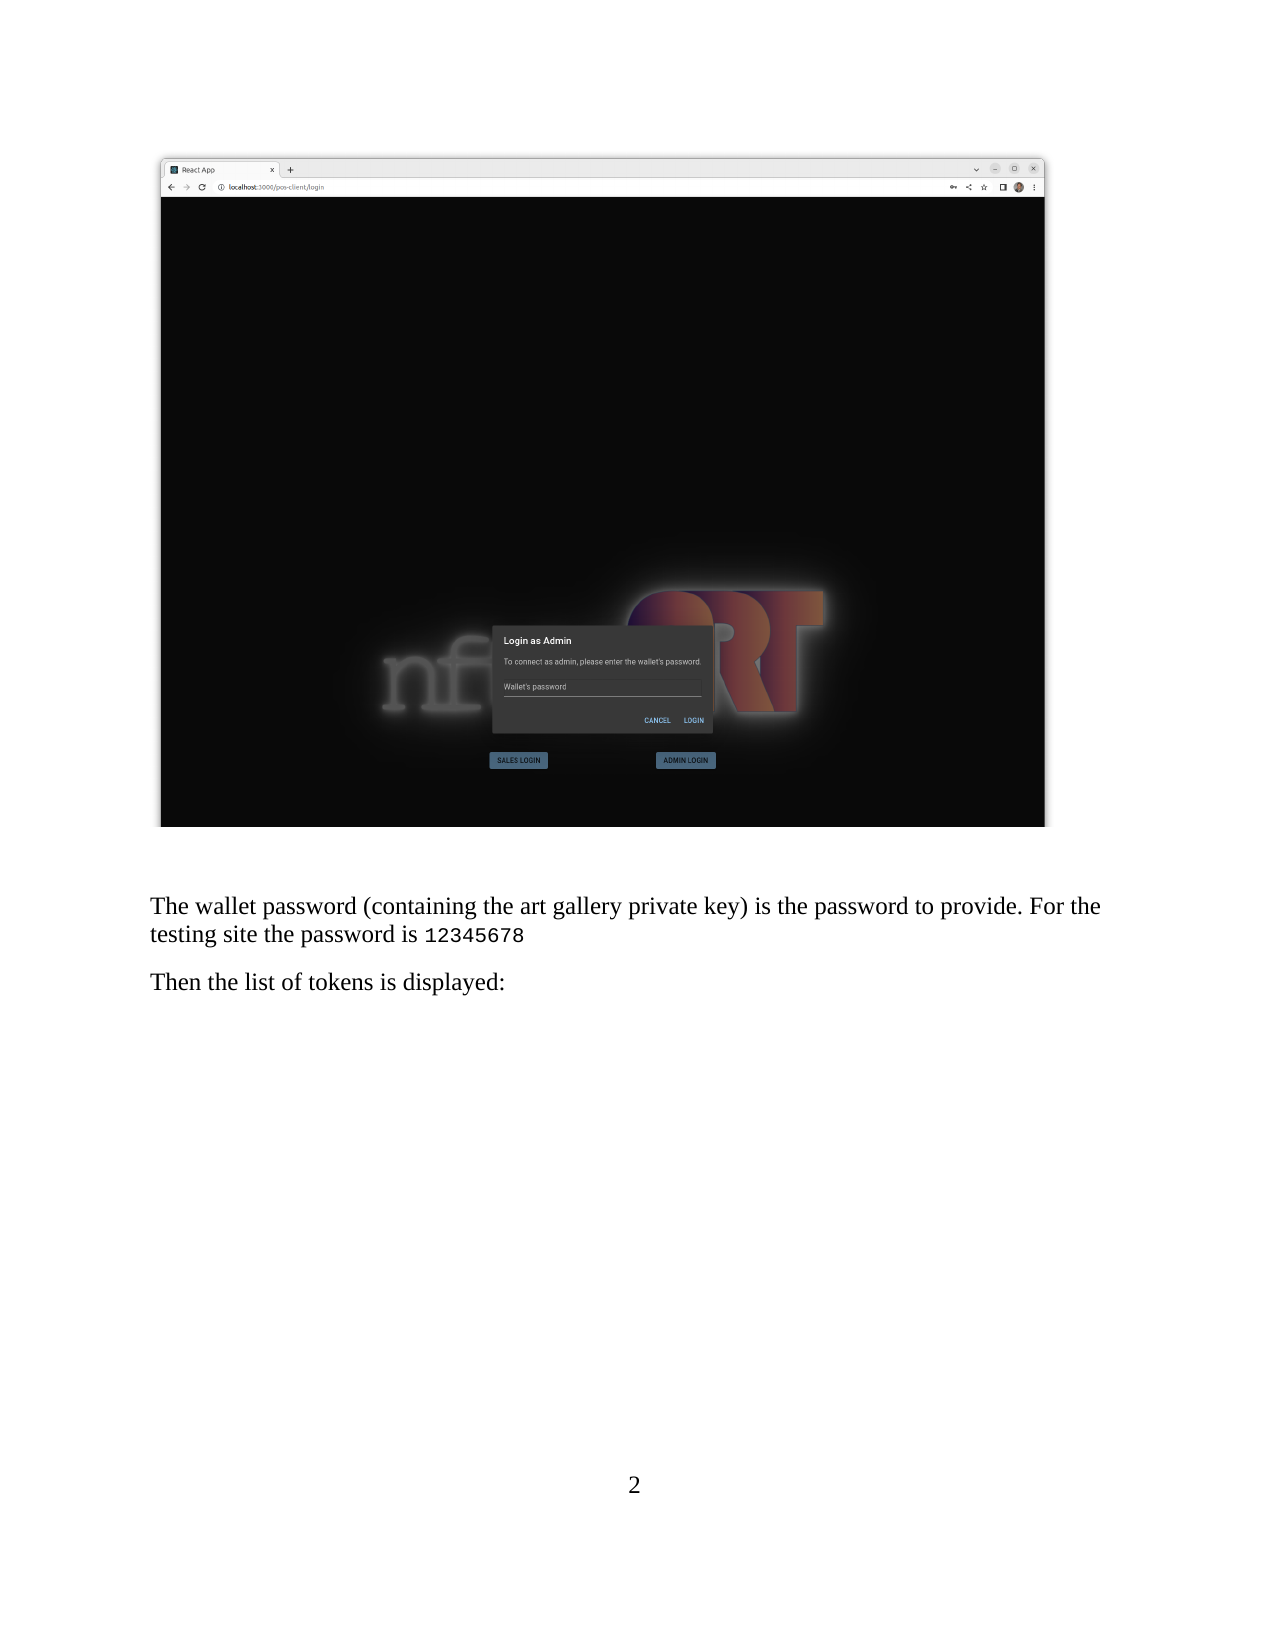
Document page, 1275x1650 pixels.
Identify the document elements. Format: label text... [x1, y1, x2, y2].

text Then the list of tokens is displayed: [150, 967, 1125, 996]
text The wallet password (containing the art gallery private key) is the password to provide. For the testing site the password is 12345678 [150, 891, 1125, 949]
